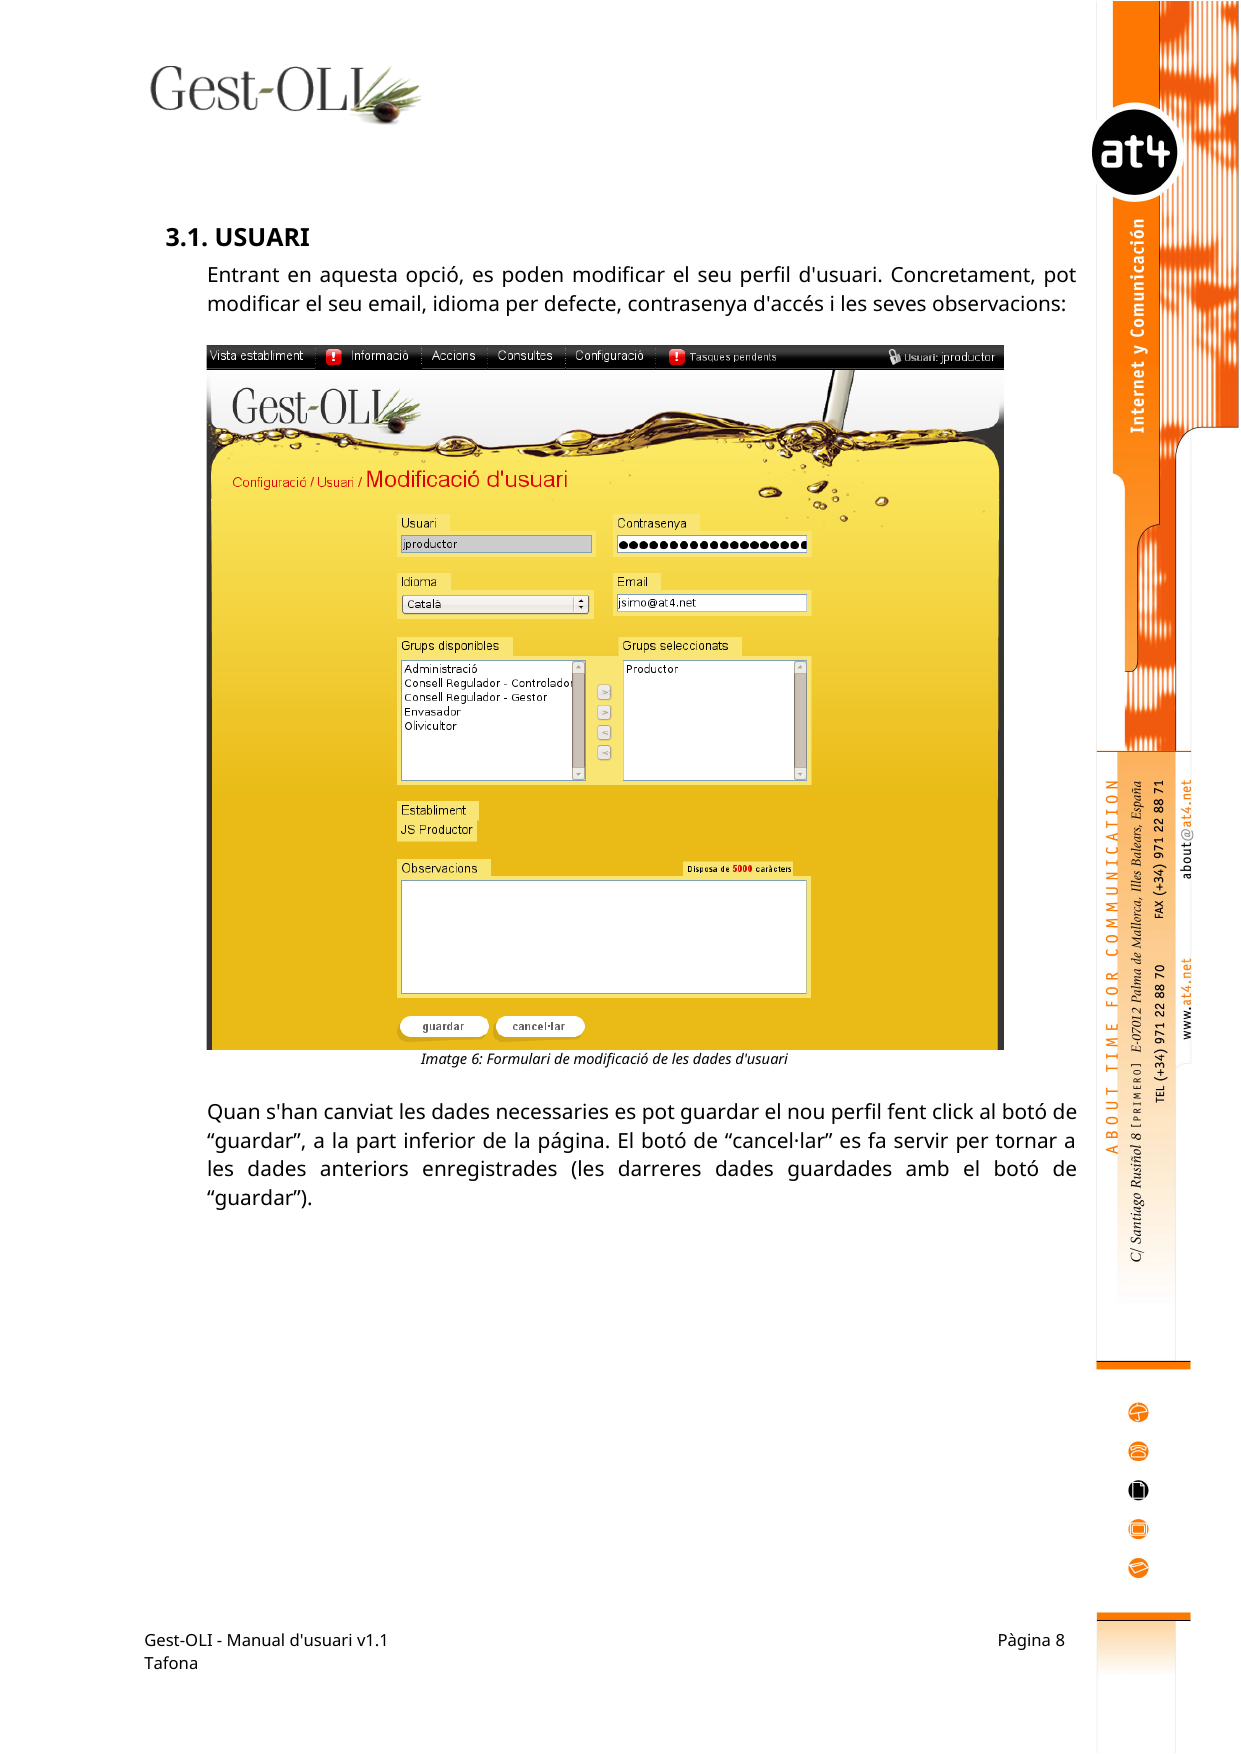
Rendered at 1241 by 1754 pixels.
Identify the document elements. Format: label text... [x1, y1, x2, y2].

picture [206, 345, 1004, 1050]
text Entrant en aquesta opció, es poden modificar el seu perfil d'usuari. Concretament, pot modificar el seu email, idioma per defecte, contrasenya d'accés i les seves observacions: [207, 260, 1078, 317]
subtitle 3.1. USUARI [133, 220, 1078, 254]
text Imatge 6: Formulari de modificació de les dades d'usuari [207, 1050, 1004, 1069]
picture [149, 66, 423, 126]
text Quan s'han canviat les dades necessaries es pot guardar el nou perfil fent click al botó de “guardar”, a la part inferior de la página. El botó de “cancel·lar” es fa servir per tornar a les dades anteriors enregistrades (les darreres dades guardades amb el botó de “guardar”). [207, 1097, 1078, 1211]
picture [1085, 1, 1239, 1753]
